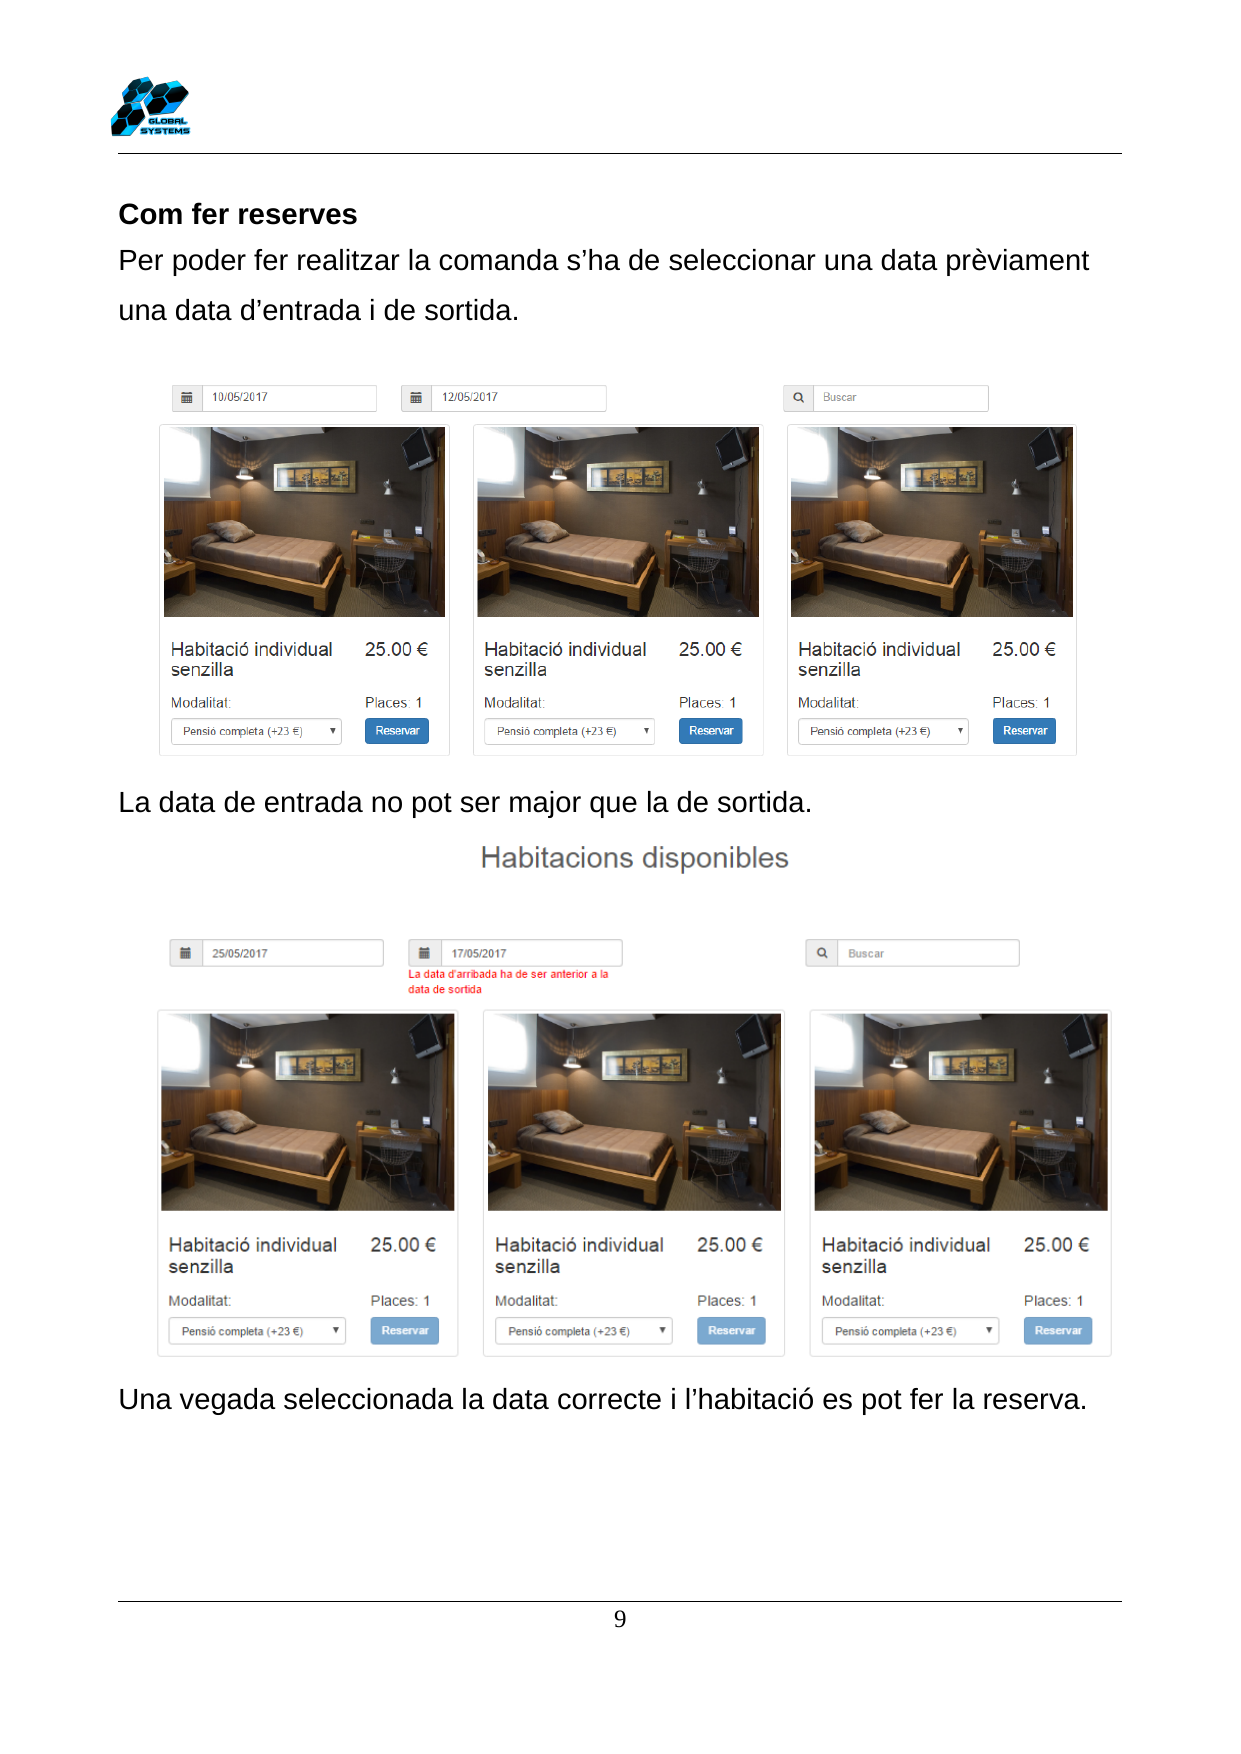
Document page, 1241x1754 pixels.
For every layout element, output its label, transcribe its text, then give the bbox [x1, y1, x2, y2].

text La data de entrada no pot ser major que la de sortida. [118, 769, 1122, 819]
picture [107, 61, 194, 148]
text Una vegada seleccionada la data correcte i l’habitació es pot fer la reserva. [118, 850, 1122, 1416]
subtitle Com fer reserves [118, 197, 1122, 231]
picture [118, 358, 1123, 769]
picture [143, 838, 1124, 1366]
text Per poder fer realitzar la comanda s’ha de seleccionar una data prèviament una data d’entrada i de sortida. [118, 243, 1122, 327]
